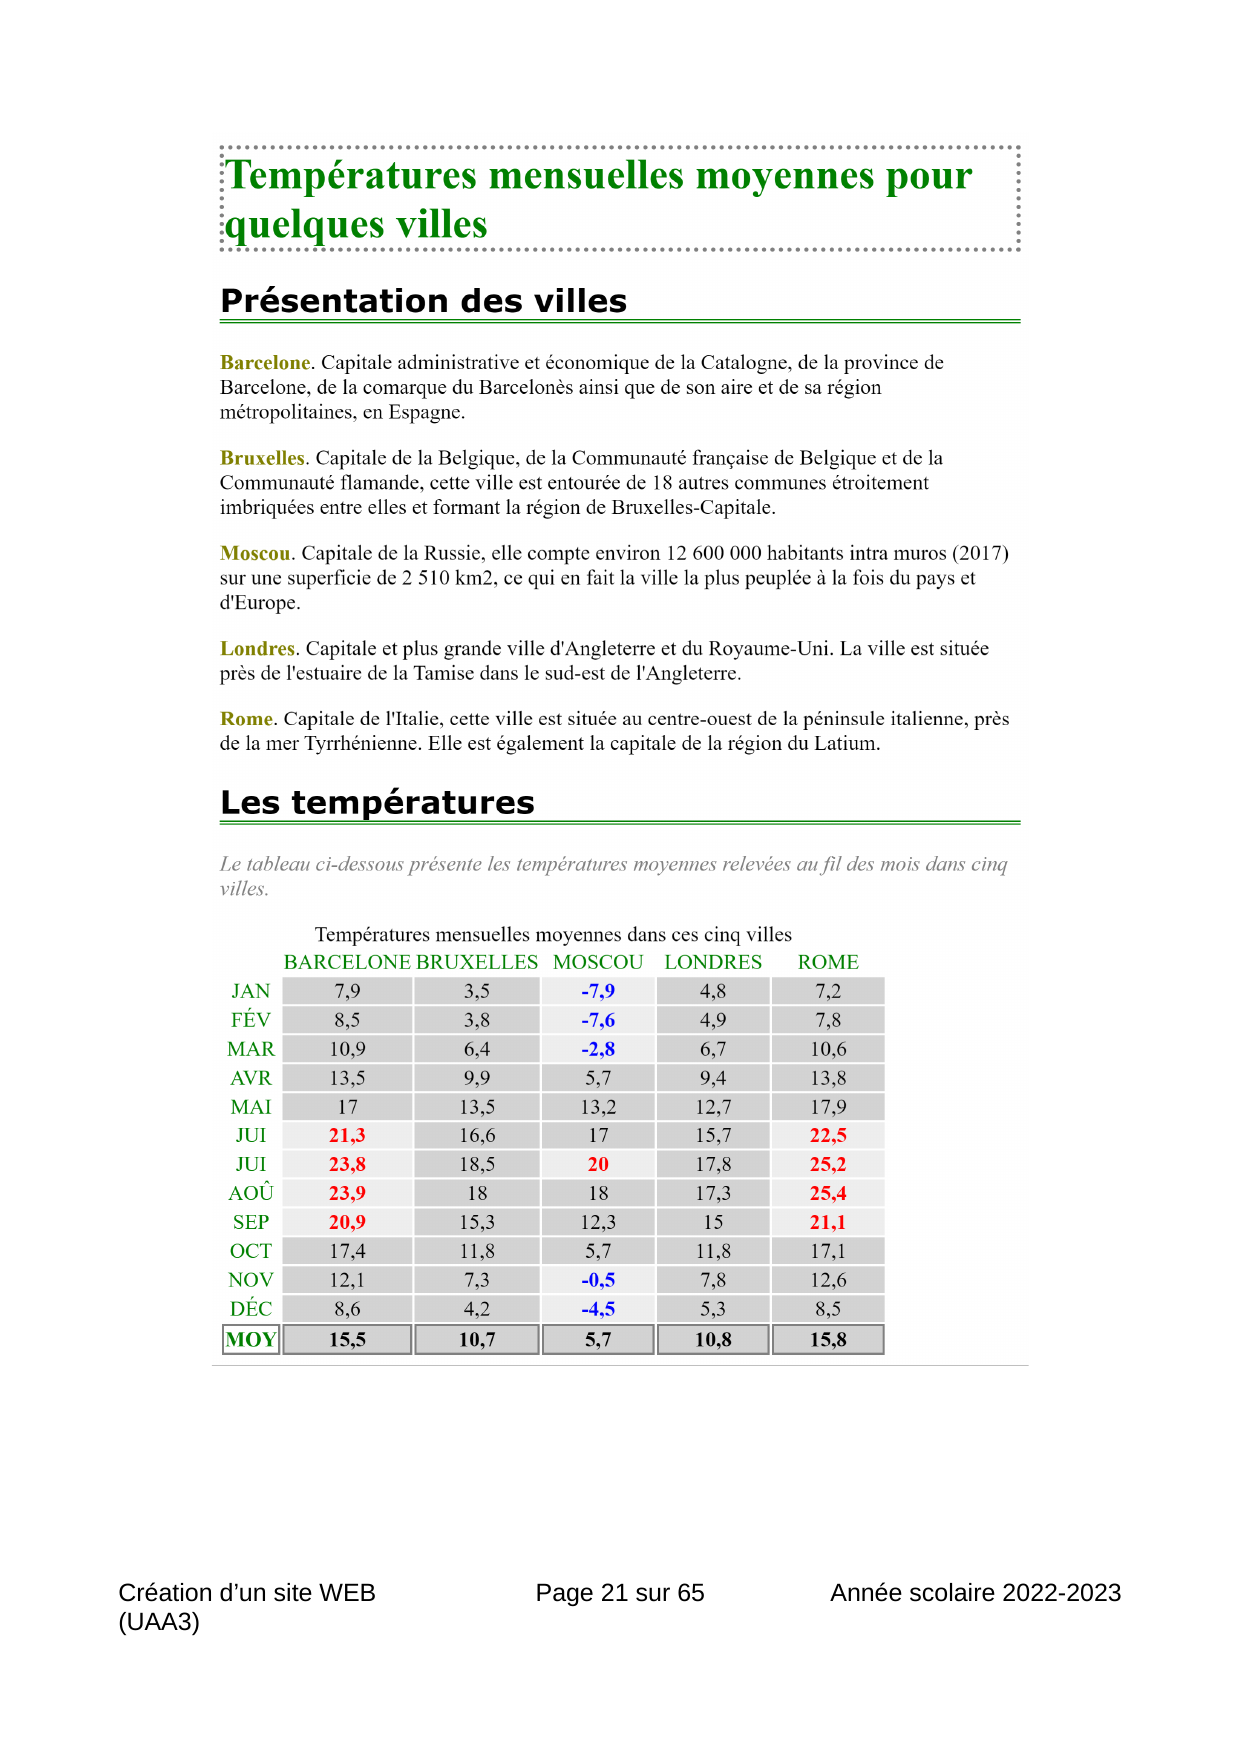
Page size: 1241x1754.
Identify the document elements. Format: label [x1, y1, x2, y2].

picture [211, 132, 1029, 1367]
